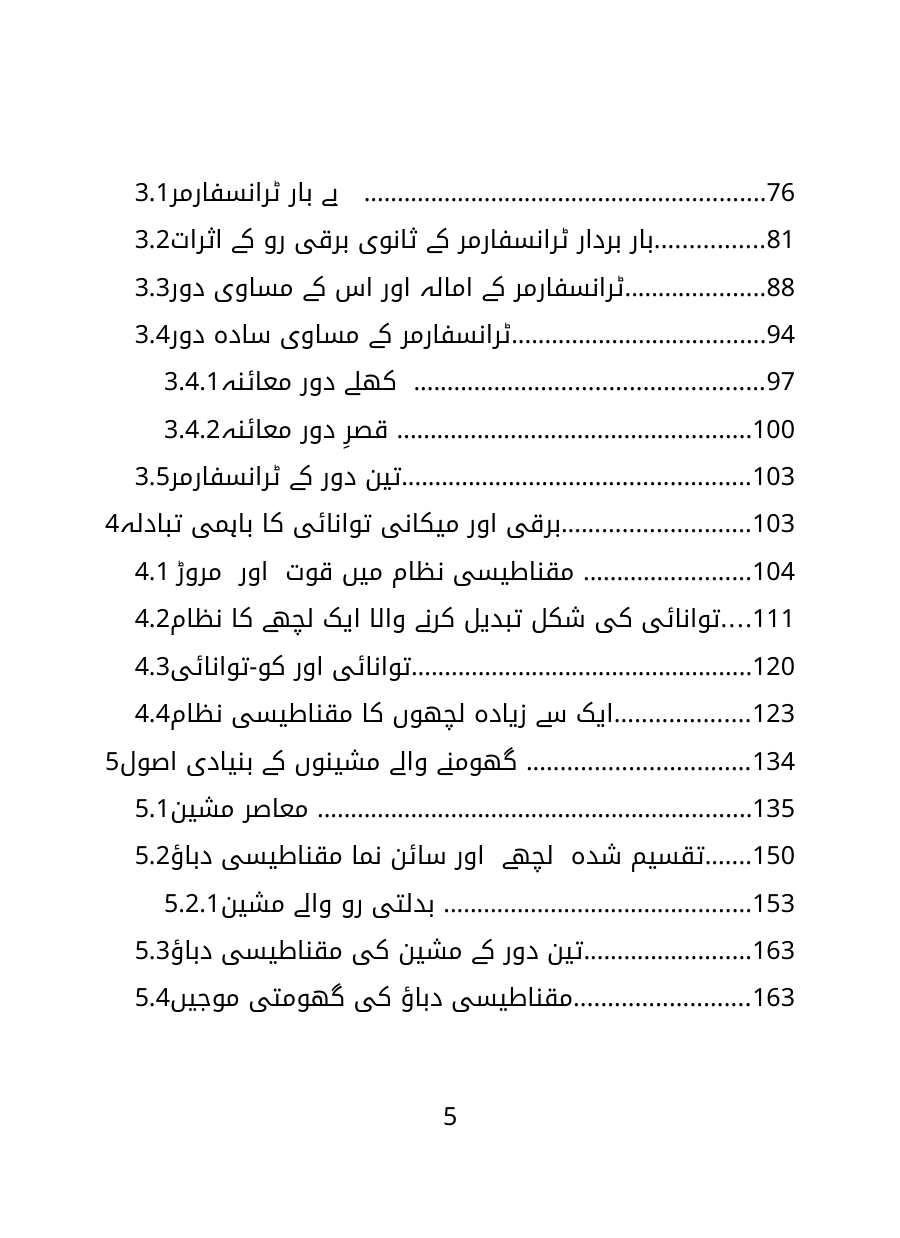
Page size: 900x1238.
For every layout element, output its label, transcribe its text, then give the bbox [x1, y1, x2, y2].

text 4.3توانائی اور کو-توانائی 120 [134, 643, 795, 690]
text 5گھومنے والے مشینوں کے بنیادی اصول 134 [105, 738, 795, 785]
text 3.4.2قصرِ دور معائنہ 100 [164, 406, 795, 453]
text 4.1 مقناطیسی نظام میں قوت اور مروڑ 104 [134, 548, 795, 596]
text 3.1بے بار ٹرانسفارمر 76 [134, 169, 795, 216]
text 5.1معاصر مشین 135 [134, 785, 795, 833]
text 4.4ایک سے زیادہ لچھوں کا مقناطیسی نظام 123 [134, 690, 795, 738]
text 3.5تین دور کے ٹرانسفارمر 103 [134, 453, 795, 501]
text 3.4ٹرانسفارمر کے مساوی سادہ دور 94 [134, 311, 795, 359]
text 5.4مقناطیسی دباؤ کی گھومتی موجیں 163 [134, 975, 795, 1022]
text 3.4.1کھلے دور معائنہ 97 [164, 359, 795, 406]
text 4برقی اور میکانی توانائی کا باہمی تبادلہ 103 [105, 501, 795, 548]
text 3.3ٹرانسفارمر کے امالہ اور اس کے مساوی دور 88 [134, 264, 795, 311]
text 4.2توانائی کی شکل تبدیل کرنے والا ایک لچھے کا نظام 111 [134, 596, 795, 643]
text 5.3تین دور کے مشین کی مقناطیسی دباؤ 163 [134, 927, 795, 975]
text 3.2بار بردار ٹرانسفارمر کے ثانوی برقی رو کے اثرات 81 [134, 216, 795, 264]
text 5.2تقسیم شدہ لچھے اور سائن نما مقناطیسی دباؤ 150 [134, 833, 795, 880]
text 5.2.1بدلتی رو والے مشین 153 [164, 880, 795, 927]
